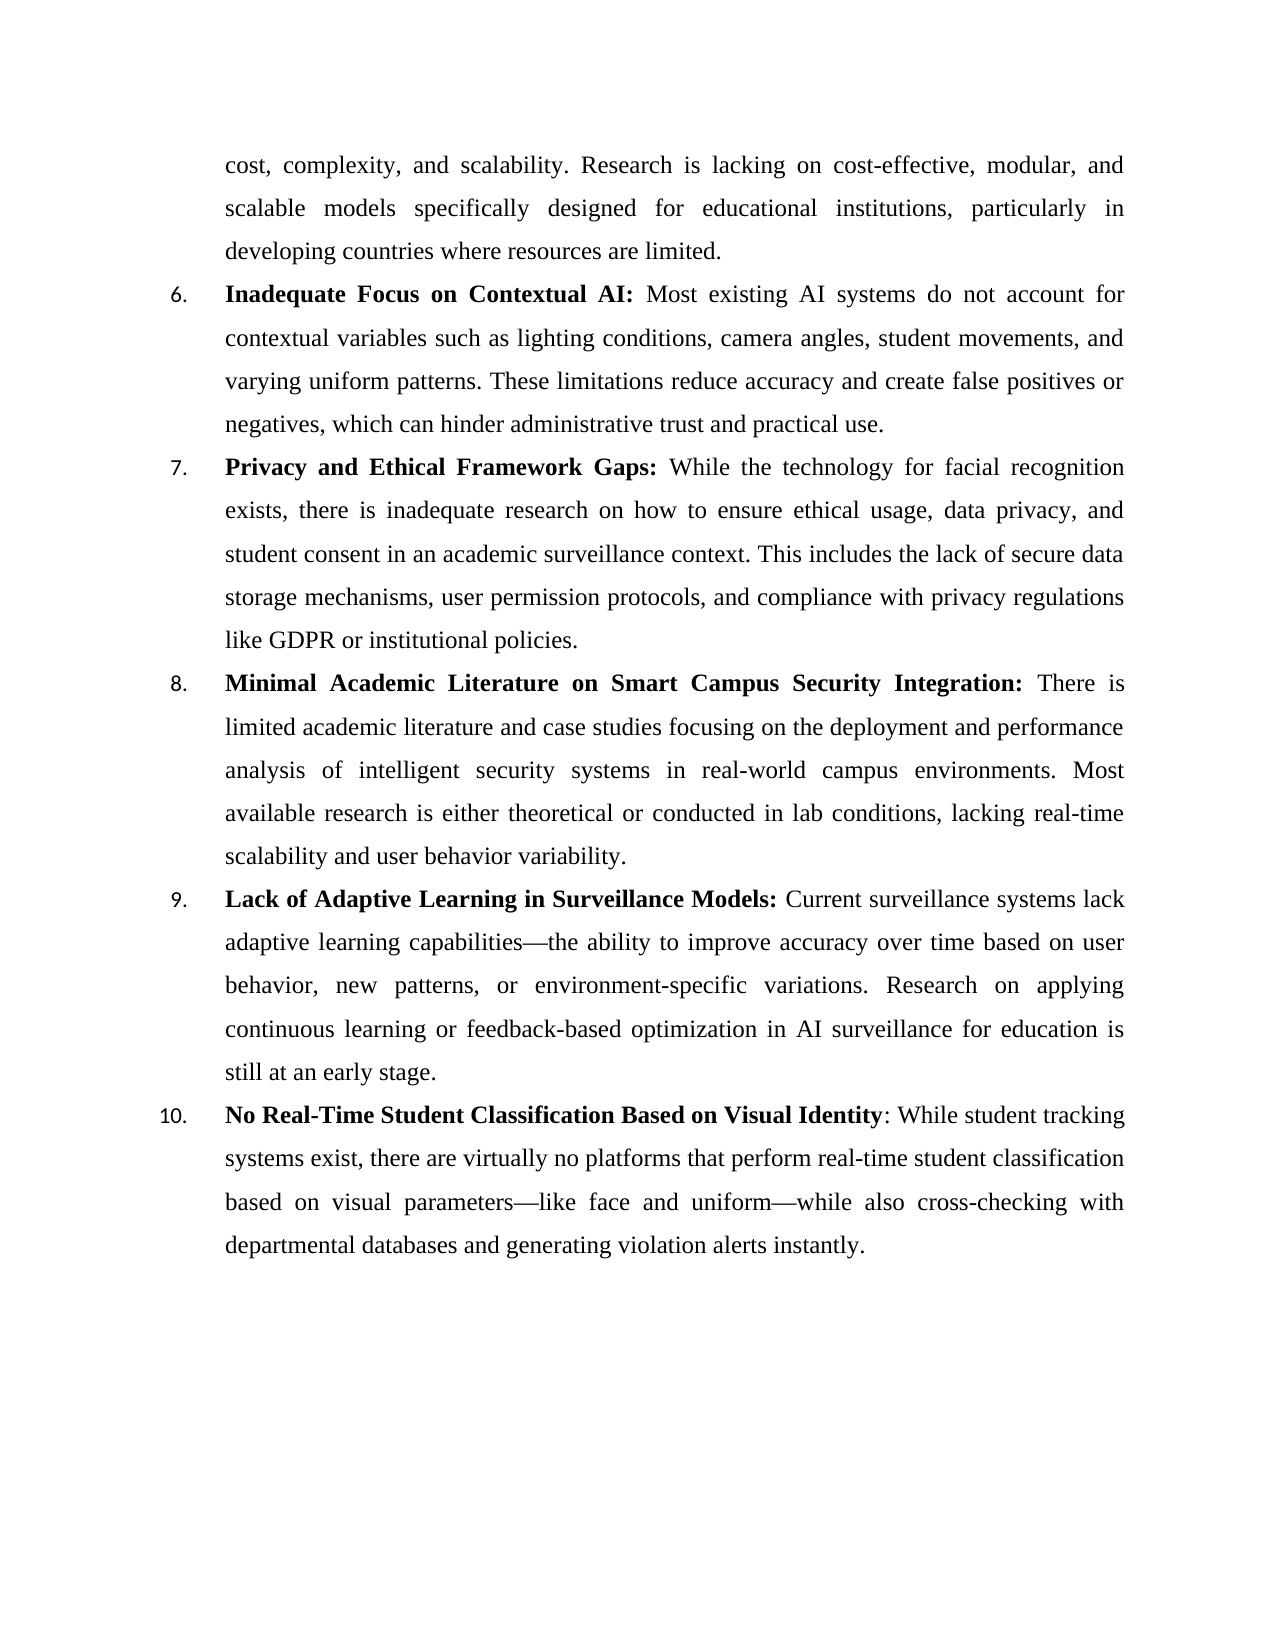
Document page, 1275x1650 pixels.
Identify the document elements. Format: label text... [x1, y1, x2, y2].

list Privacy and Ethical Framework Gaps: While the technology for facial recognition exists, there is inadequate research on how to ensure ethical usage, data privacy, and student consent in an academic surveillance context. This includes the lack of secure data storage mechanisms, user permission protocols, and compliance with privacy regulations like GDPR or institutional policies. [187, 452, 1125, 654]
list No Real-Time Student Classification Based on Visual Identity: While student tracking systems exist, there are virtually no platforms that perform real-time student classification based on visual parameters—like face and uniform—while also cross-checking with departmental databases and generating violation alerts instantly. [187, 1100, 1125, 1258]
list Minimal Academic Literature on Smart Campus Security Integration: There is limited academic literature and case studies focusing on the deployment and performance analysis of intelligent security systems in real-world campus environments. Most available research is either theoretical or conducted in lab conditions, lacking real-time scalability and user behavior variability. [187, 668, 1125, 870]
list Inadequate Focus on Contextual AI: Most existing AI systems do not account for contextual variables such as lighting conditions, camera angles, student movements, and varying uniform patterns. These limitations reduce accuracy and create false positives or negatives, which can hinder administrative trust and practical use. [187, 279, 1125, 438]
list cost, complexity, and scalability. Research is lacking on cost-effective, modular, and scalable models specifically designed for educational institutions, particularly in developing countries where resources are limited. [187, 150, 1125, 265]
list Lack of Adaptive Learning in Surveillance Models: Current surveillance systems lack adaptive learning capabilities—the ability to improve accuracy over time based on user behavior, new patterns, or environment-specific variations. Research on applying continuous learning or feedback-based optimization in AI surveillance for education is still at an early stage. [187, 884, 1125, 1086]
